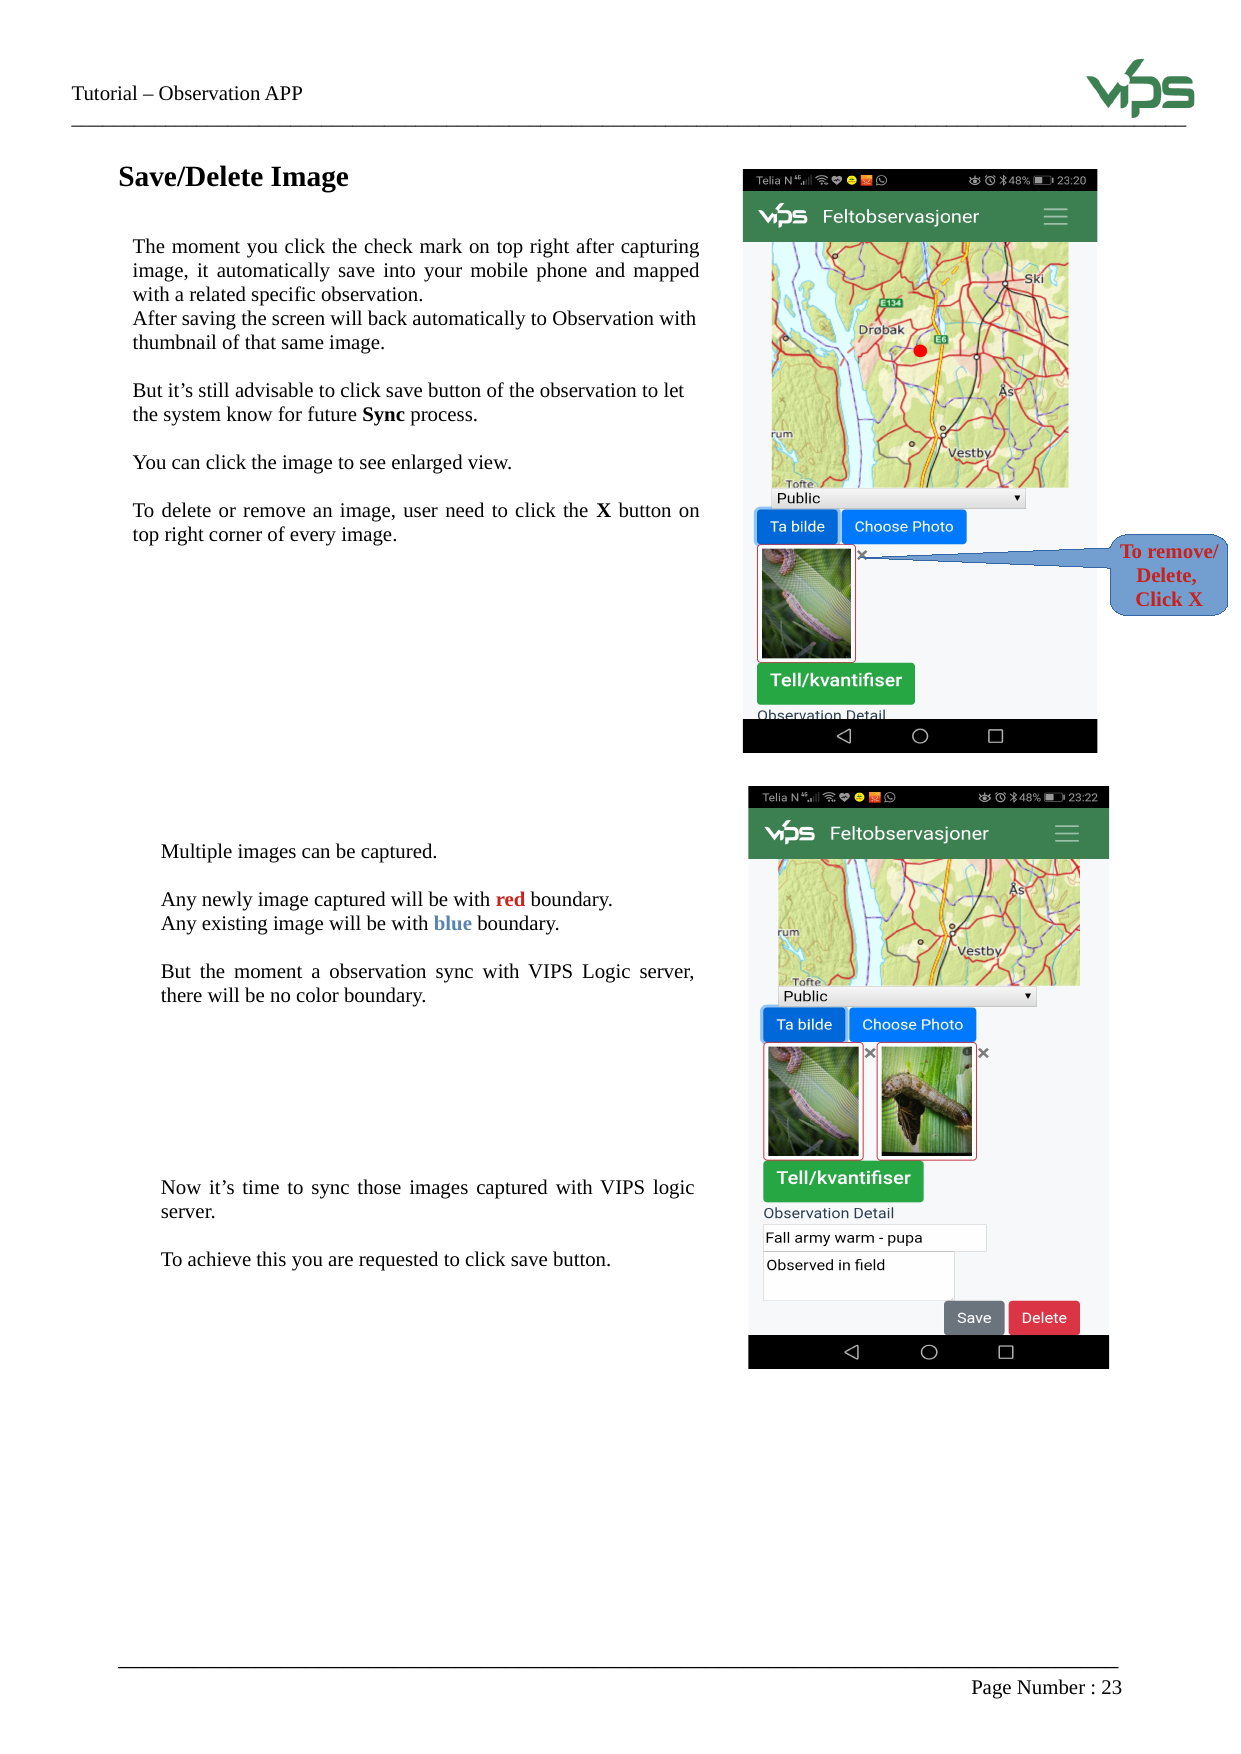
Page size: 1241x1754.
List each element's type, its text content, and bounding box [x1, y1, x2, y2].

picture [742, 169, 1098, 753]
subtitle Save/Delete Image [118, 159, 1122, 193]
picture [748, 786, 1110, 1369]
picture [1086, 59, 1195, 118]
